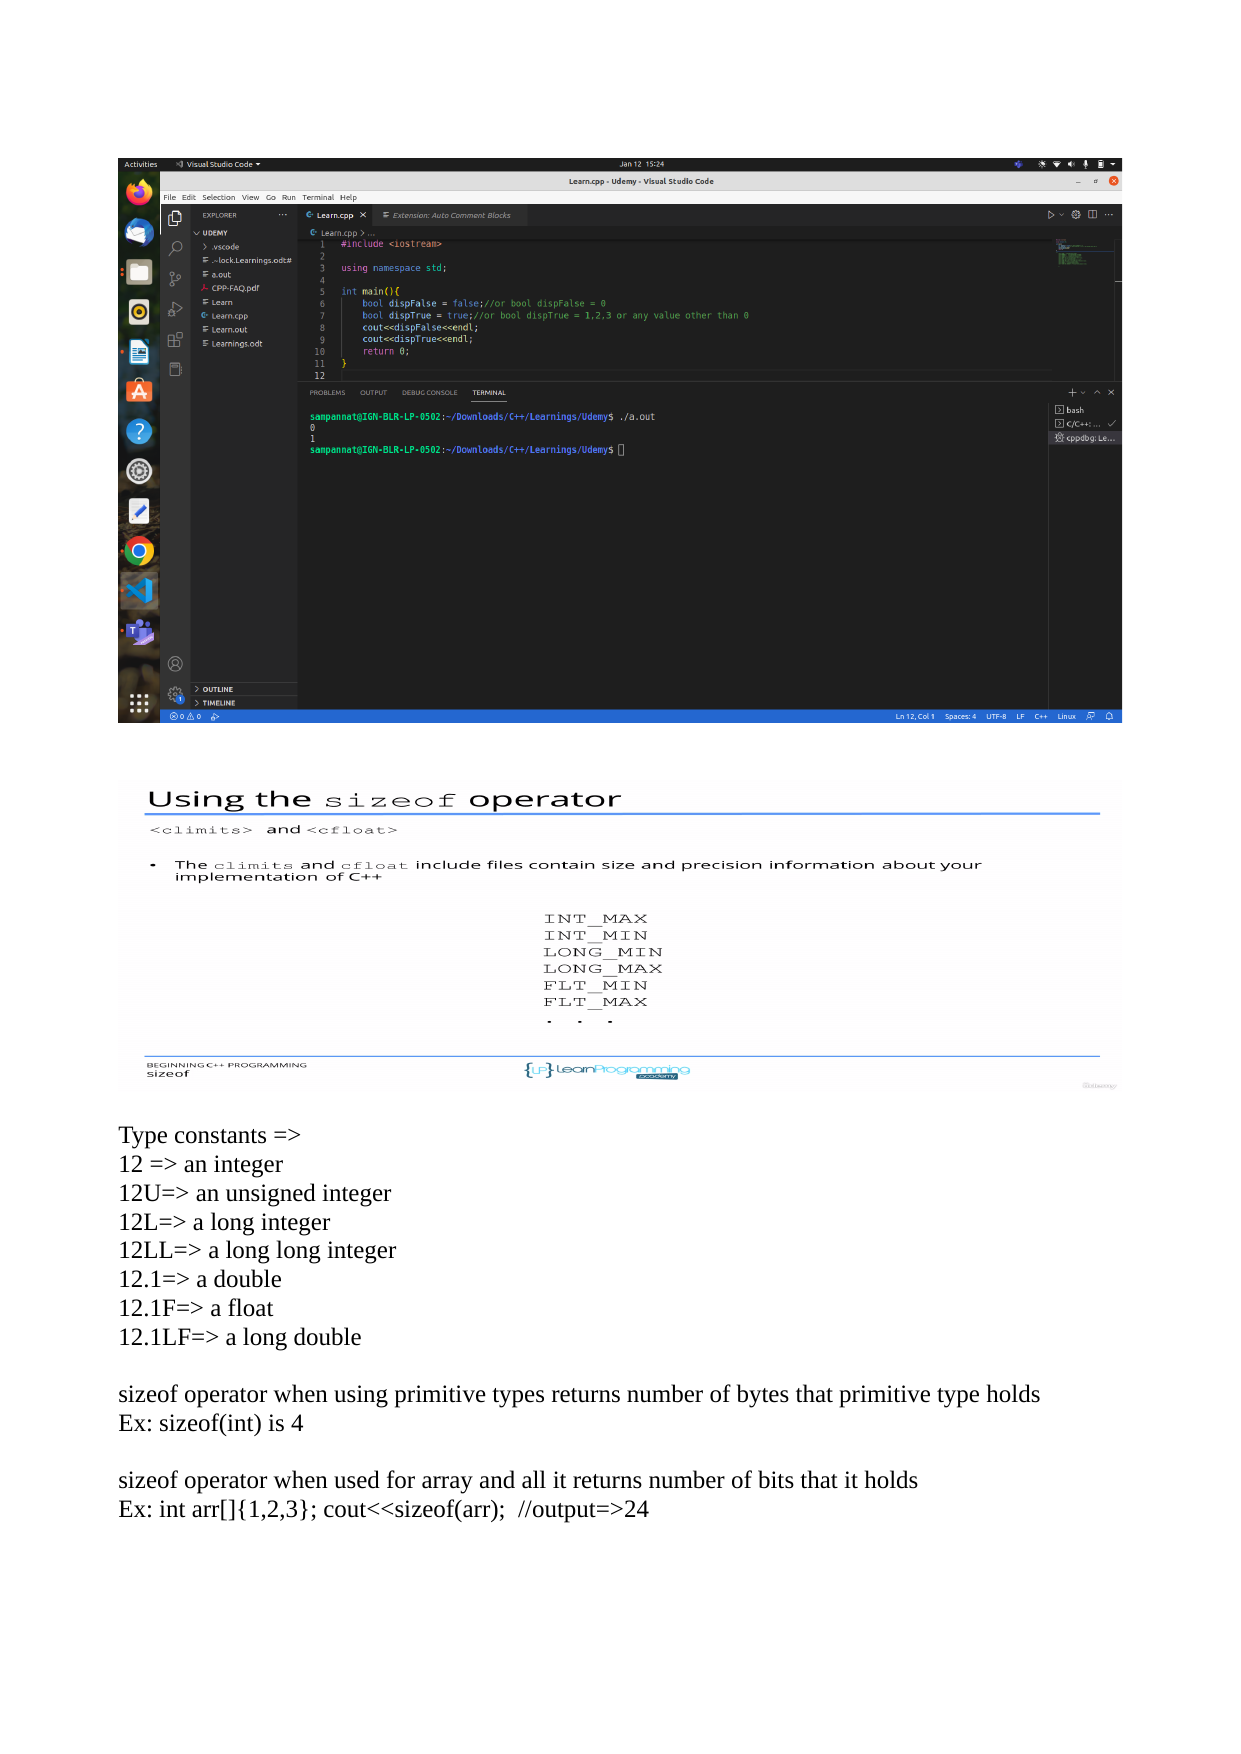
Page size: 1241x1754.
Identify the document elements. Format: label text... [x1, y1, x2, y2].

text sizeof operator when using primitive types returns number of bytes that primitive type holds [118, 1379, 1122, 1408]
picture [118, 158, 1123, 723]
text Ex: sizeof(int) is 4 [118, 1408, 1122, 1437]
text 12LL=> a long long integer [118, 1235, 1122, 1264]
text 12 => an integer [118, 1149, 1122, 1178]
text 12L=> a long integer [118, 1207, 1122, 1235]
text 12.1=> a double [118, 1264, 1122, 1293]
picture [118, 780, 1123, 1092]
text sizeof operator when used for array and all it returns number of bits that it holds [118, 1465, 1122, 1494]
text 12.1F=> a float [118, 1293, 1122, 1322]
text Type constants => [118, 1120, 1122, 1149]
text 12U=> an unsigned integer [118, 1178, 1122, 1207]
text Ex: int arr[]{1,2,3}; cout<<sizeof(arr); //output=>24 [118, 1494, 1122, 1523]
text 12.1LF=> a long double [118, 1322, 1122, 1350]
